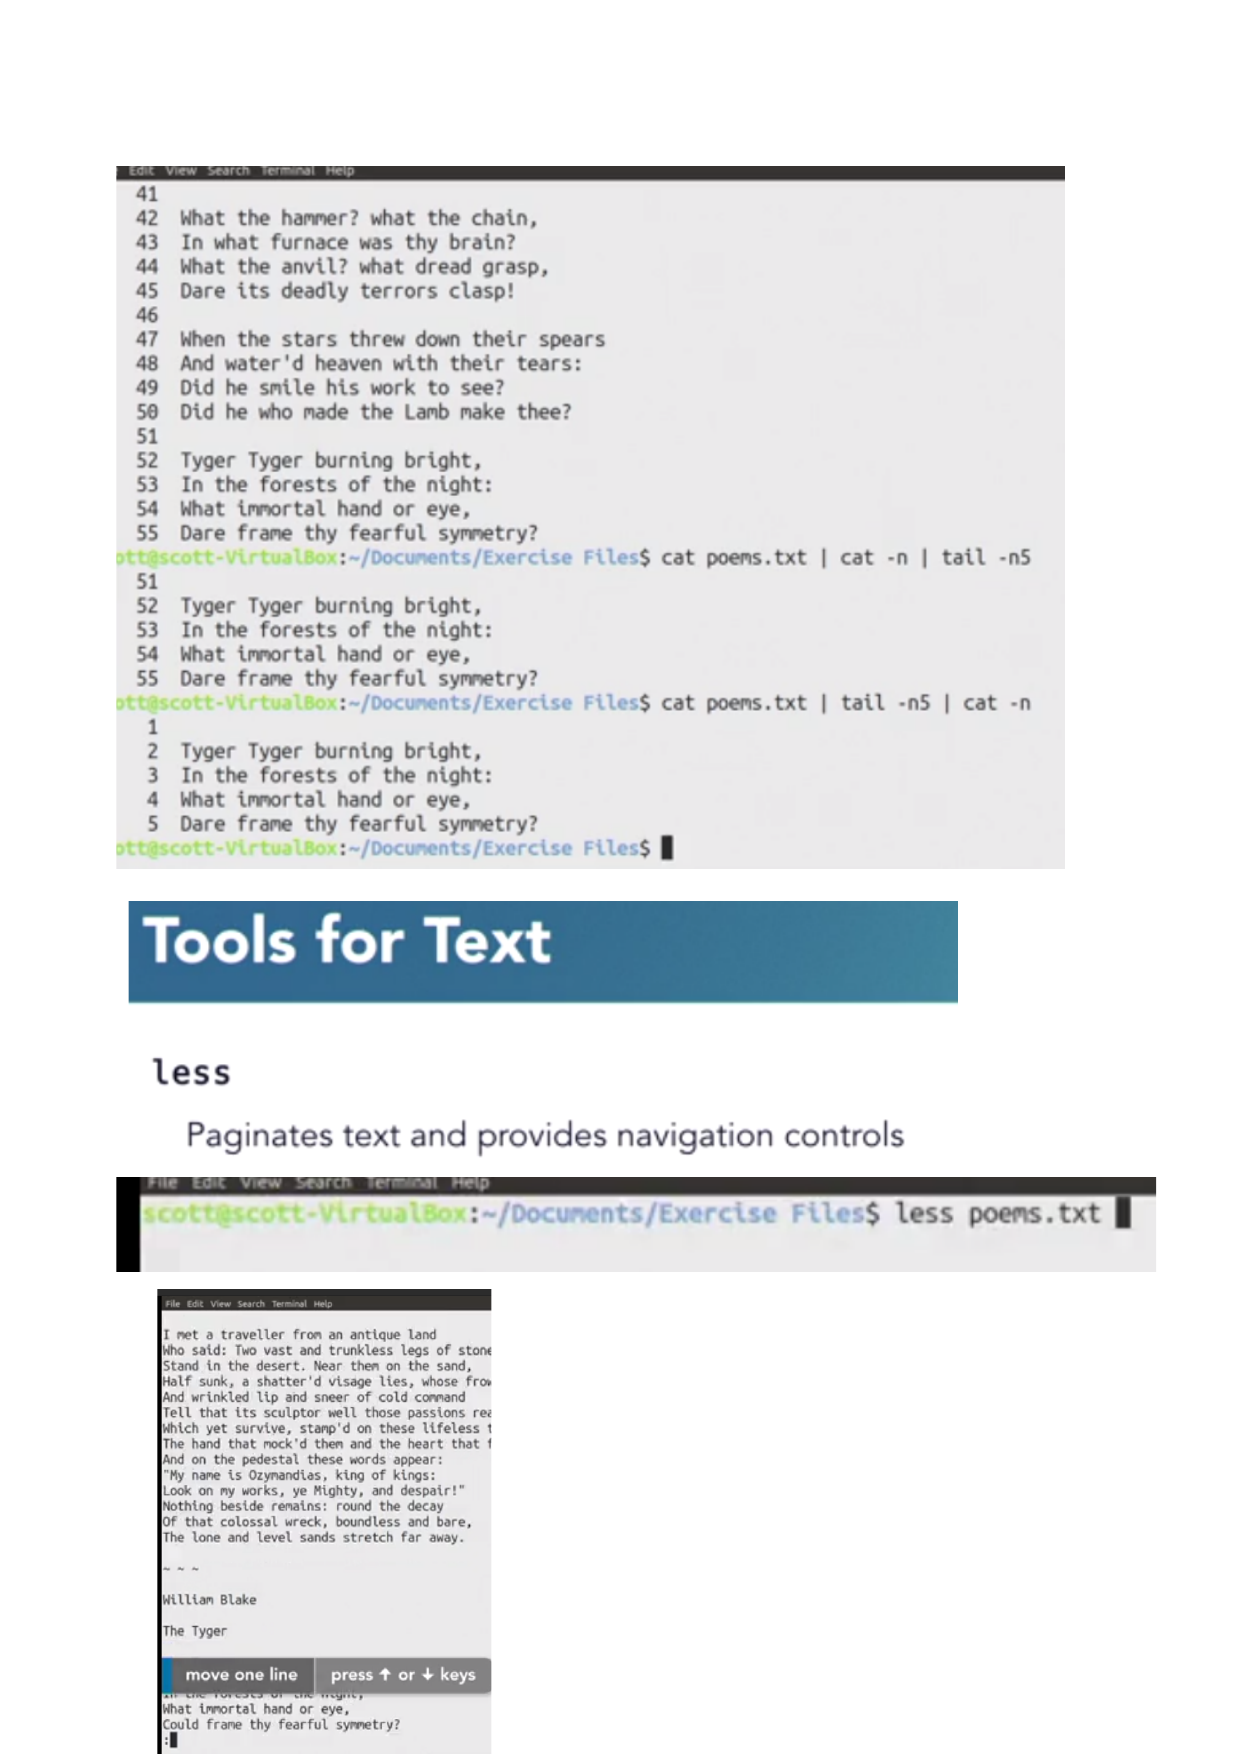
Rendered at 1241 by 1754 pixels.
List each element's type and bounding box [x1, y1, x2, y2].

picture [116, 901, 958, 1217]
picture [116, 166, 1065, 869]
picture [157, 1289, 260, 1754]
